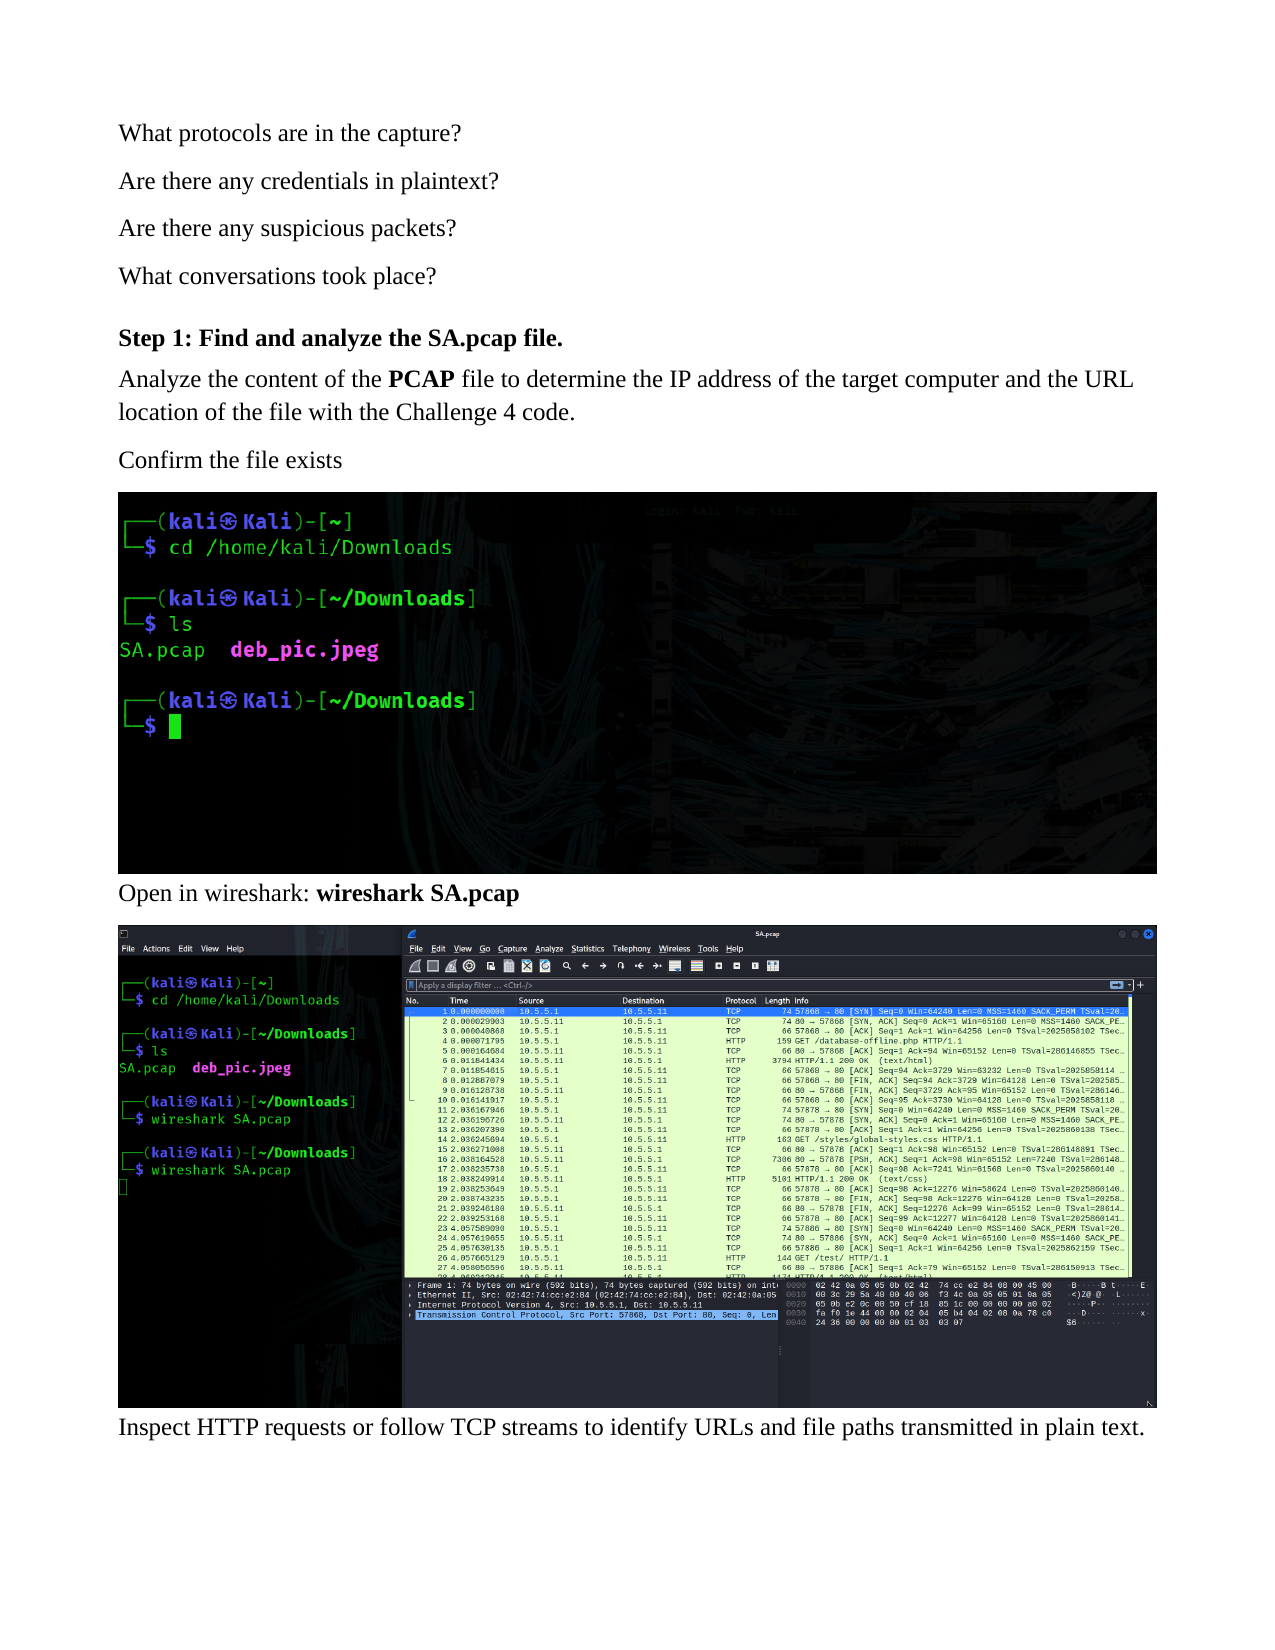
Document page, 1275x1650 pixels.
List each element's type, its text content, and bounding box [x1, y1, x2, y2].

text What conversations took place? [118, 261, 1157, 290]
text Open in wireshark: wireshark SA.pcap [118, 874, 1157, 907]
text Inspect HTTP requests or follow TCP streams to identify URLs and file paths transmitted in plain text. [118, 1408, 1157, 1441]
picture [118, 492, 1157, 874]
text Confirm the file exists [118, 445, 1157, 474]
text Are there any suspicious packets? [118, 213, 1157, 242]
text Analyze the content of the PCAP file to determine the IP address of the target computer and the URL location of the file with the Challenge 4 code. [118, 364, 1157, 426]
subtitle Step 1: Find and analyze the SA.pcap file. [118, 323, 1157, 352]
text What protocols are in the capture? [118, 118, 1157, 147]
picture [118, 925, 1157, 1408]
text Are there any credentials in plaintext? [118, 166, 1157, 194]
